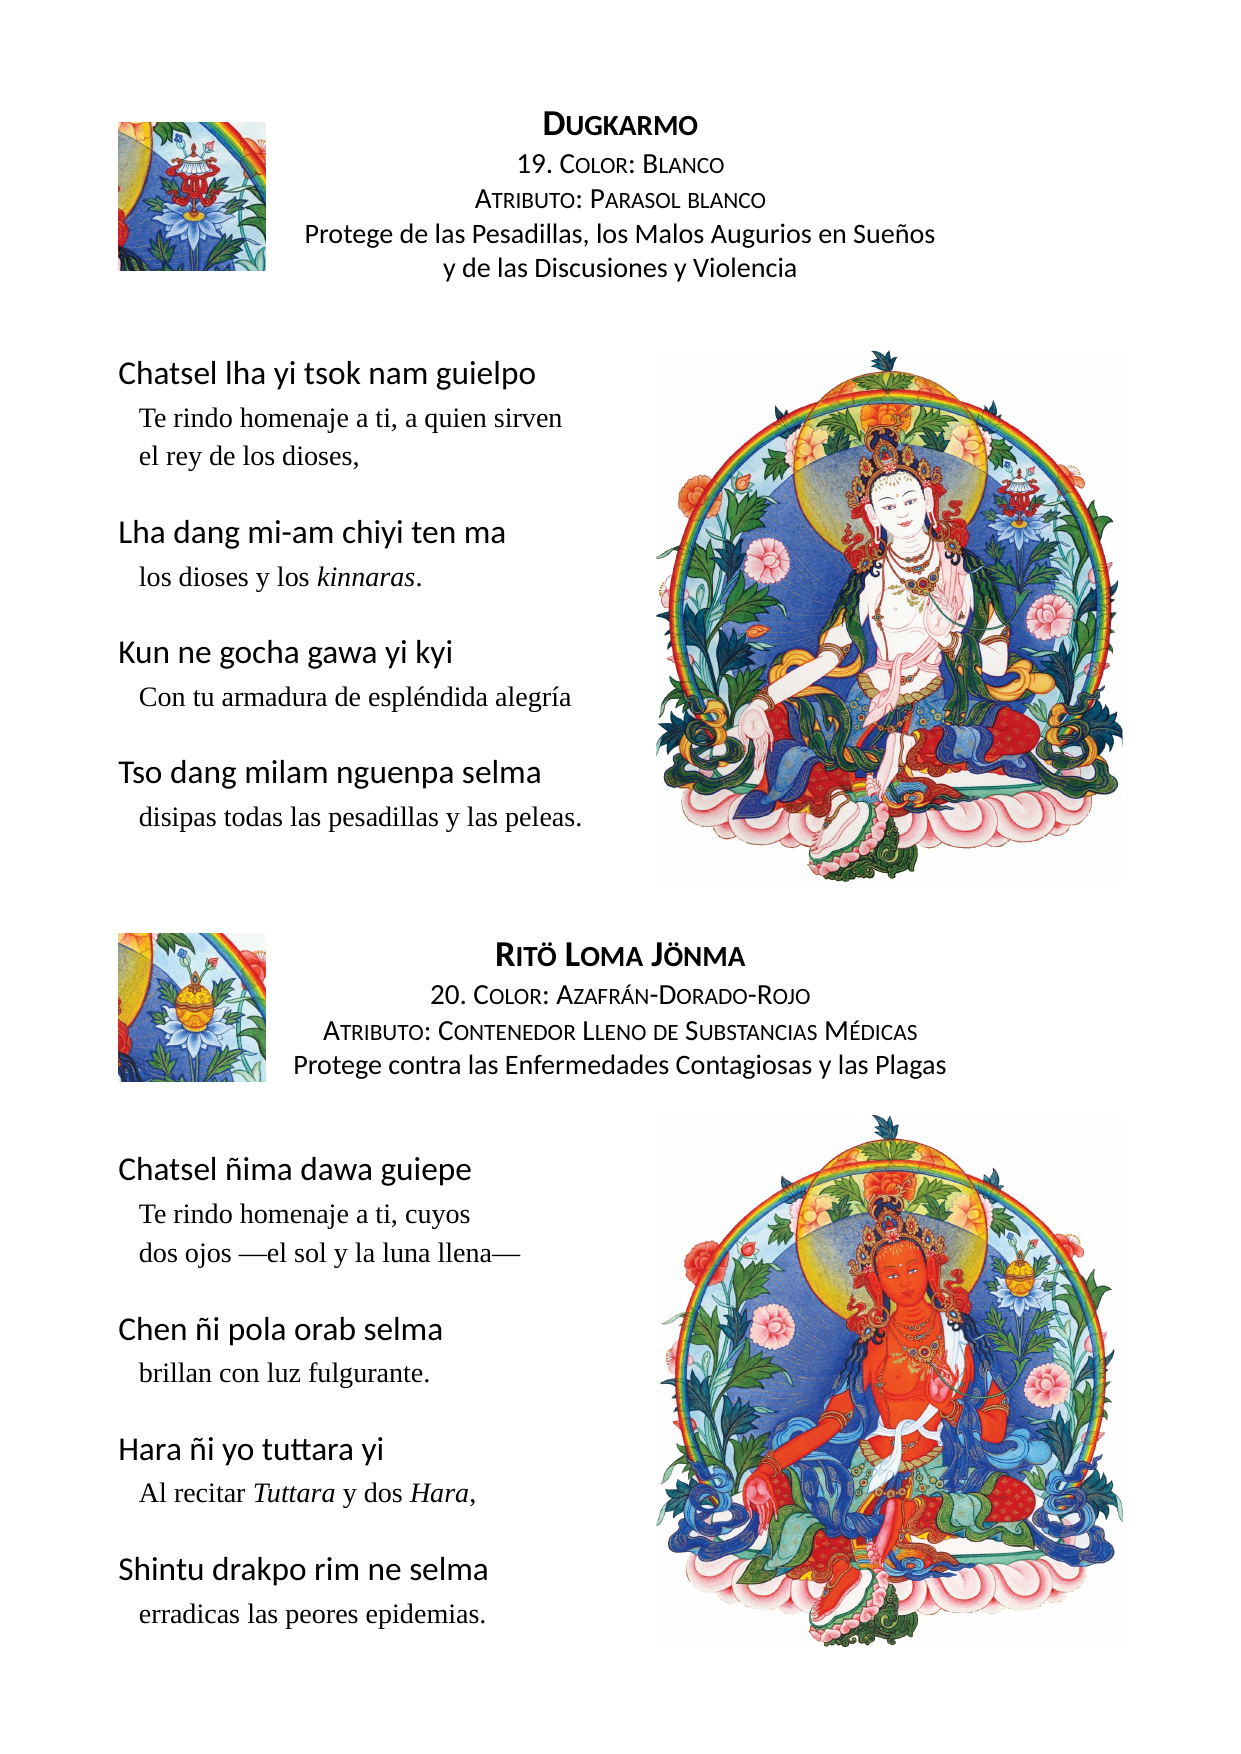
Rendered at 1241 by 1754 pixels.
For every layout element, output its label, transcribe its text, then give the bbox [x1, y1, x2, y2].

text Chatsel ñima dawa guiepe [118, 1148, 656, 1189]
picture [656, 350, 1123, 882]
text Ritö Loma Jönma [118, 931, 1122, 976]
text brillan con luz fulgurante. [139, 1356, 656, 1389]
text Chen ñi pola orab selma [118, 1307, 656, 1348]
text Protege contra las Enfermedades Contagiosas y las Plagas [266, 1047, 1122, 1082]
text Chatsel lha yi tsok nam guielpo [118, 352, 656, 392]
picture [118, 933, 266, 1082]
text Hara ñi yo tuttara yi [118, 1428, 656, 1468]
text Kun ne gocha gawa yi kyi [118, 631, 656, 672]
text los dioses y los kinnaras. [139, 560, 656, 592]
text Protege de las Pesadillas, los Malos Augurios en Sueños [266, 216, 1122, 251]
text 19. Color: Blanco [266, 145, 1122, 181]
text Shintu drakpo rim ne selma [118, 1548, 656, 1589]
text Atributo: Parasol blanco [266, 181, 1122, 216]
picture [656, 1115, 1123, 1647]
text Al recitar Tuttara y dos Hara, [139, 1477, 656, 1509]
text Te rindo homenaje a ti, cuyos dos ojos —el sol y la luna llena— [139, 1197, 656, 1268]
text Te rindo homenaje a ti, a quien sirven el rey de los dioses, [139, 401, 656, 472]
text 20. Color: Azafrán-Dorado-Rojo [266, 976, 1122, 1012]
text Dugkarmo [118, 100, 1122, 145]
text Lha dang mi-am chiyi ten ma [118, 511, 656, 552]
text Tso dang milam nguenpa selma [118, 751, 656, 792]
text erradicas las peores epidemias. [139, 1597, 656, 1629]
picture [118, 122, 266, 271]
text disipas todas las pesadillas y las peleas. [139, 800, 1122, 910]
text Con tu armadura de espléndida alegría [139, 680, 656, 712]
text Atributo: Contenedor Lleno de Substancias Médicas [266, 1012, 1122, 1047]
text y de las Discusiones y Violencia [118, 251, 1122, 285]
